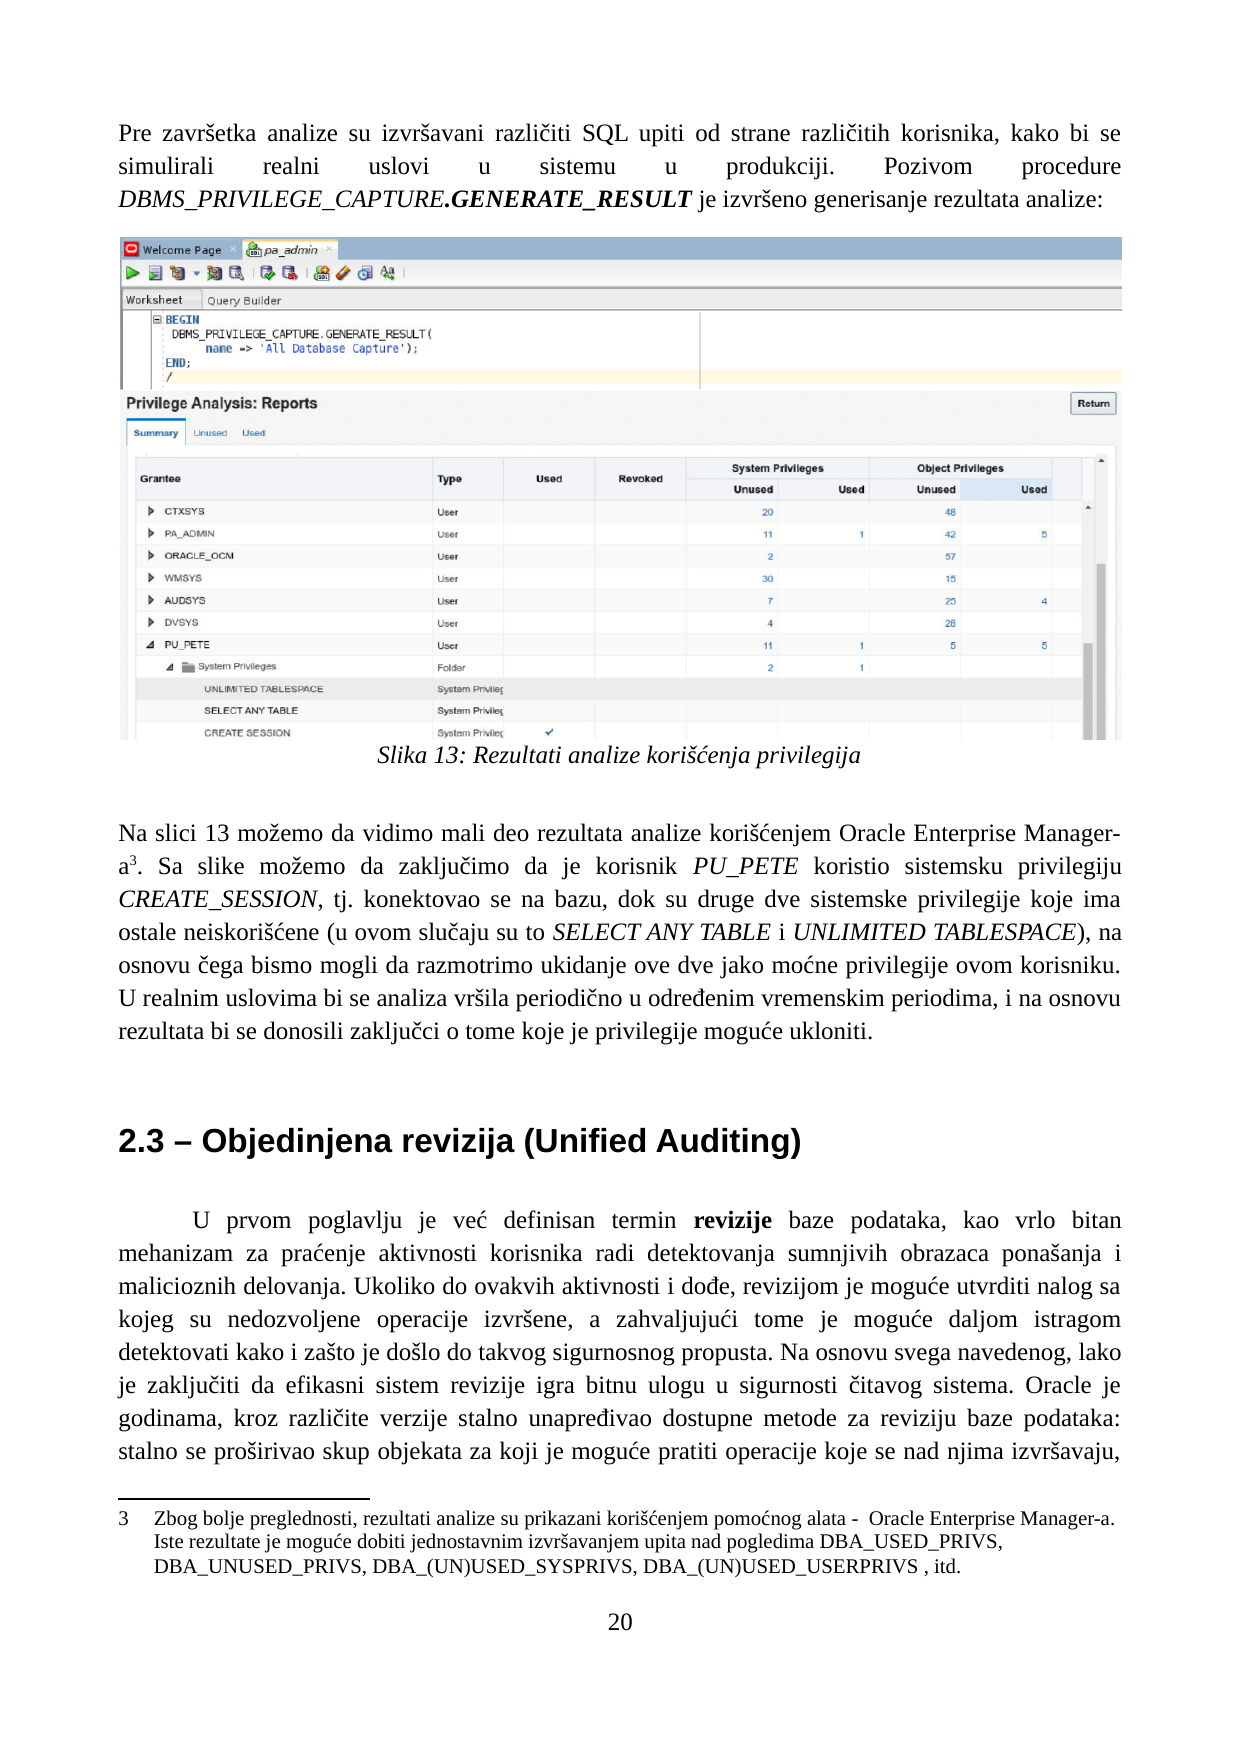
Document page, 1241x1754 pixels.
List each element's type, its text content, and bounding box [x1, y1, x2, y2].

text U prvom poglavlju je već definisan termin revizije baze podataka, kao vrlo bitan mehanizam za praćenje aktivnosti korisnika radi detektovanja sumnjivih obrazaca ponašanja i malicioznih delovanja. Ukoliko do ovakvih aktivnosti i dođe, revizijom je moguće utvrditi nalog sa kojeg su nedozvoljene operacije izvršene, a zahvaljujući tome je moguće daljom istragom detektovati kako i zašto je došlo do takvog sigurnosnog propusta. Na osnovu svega navedenog, lako je zaključiti da efikasni sistem revizije igra bitnu ulogu u sigurnosti čitavog sistema. Oracle je godinama, kroz različite verzije stalno unapređivao dostupne metode za reviziju baze podataka: stalno se proširivao skup objekata za koji je moguće pratiti operacije koje se nad njima izvršavaju, [118, 1205, 1122, 1465]
picture [118, 235, 1123, 741]
text Zbog bolje preglednosti, rezultati analize su prikazani korišćenjem pomoćnog alata - Oracle Enterprise Manager-a. Iste rezultate je moguće dobiti jednostavnim izvršavanjem upita nad pogledima DBA_USED_PRIVS, DBA_UNUSED_PRIVS, DBA_(UN)USED_SYSPRIVS, DBA_(UN)USED_USERPRIVS , itd. [118, 1505, 1122, 1578]
text Na slici 13 možemo da vidimo mali deo rezultata analize korišćenjem Oracle Enterprise Manager-a. Sa slike možemo da zaključimo da je korisnik PU_PETE koristio sistemsku privilegiju CREATE_SESSION, tj. konektovao se na bazu, dok su druge dve sistemske privilegije koje ima ostale neiskorišćene (u ovom slučaju su to SELECT ANY TABLE i UNLIMITED TABLESPACE), na osnovu čega bismo mogli da razmotrimo ukidanje ove dve jako moćne privilegije ovom korisniku. U realnim uslovima bi se analiza vršila periodično u određenim vremenskim periodima, i na osnovu rezultata bi se donosili zaključci o tome koje je privilegije moguće ukloniti. [118, 818, 1122, 1045]
text Slika 13: Rezultati analize korišćenja privilegija [118, 741, 1122, 769]
text Pre završetka analize su izvršavani različiti SQL upiti od strane različitih korisnika, kako bi se simulirali realni uslovi u sistemu u produkciji. Pozivom procedure DBMS_PRIVILEGE_CAPTURE.GENERATE_RESULT je izvršeno generisanje rezultata analize: [118, 118, 1122, 213]
subtitle 2.3 – Objedinjena revizija (Unified Auditing) [118, 1121, 1122, 1159]
